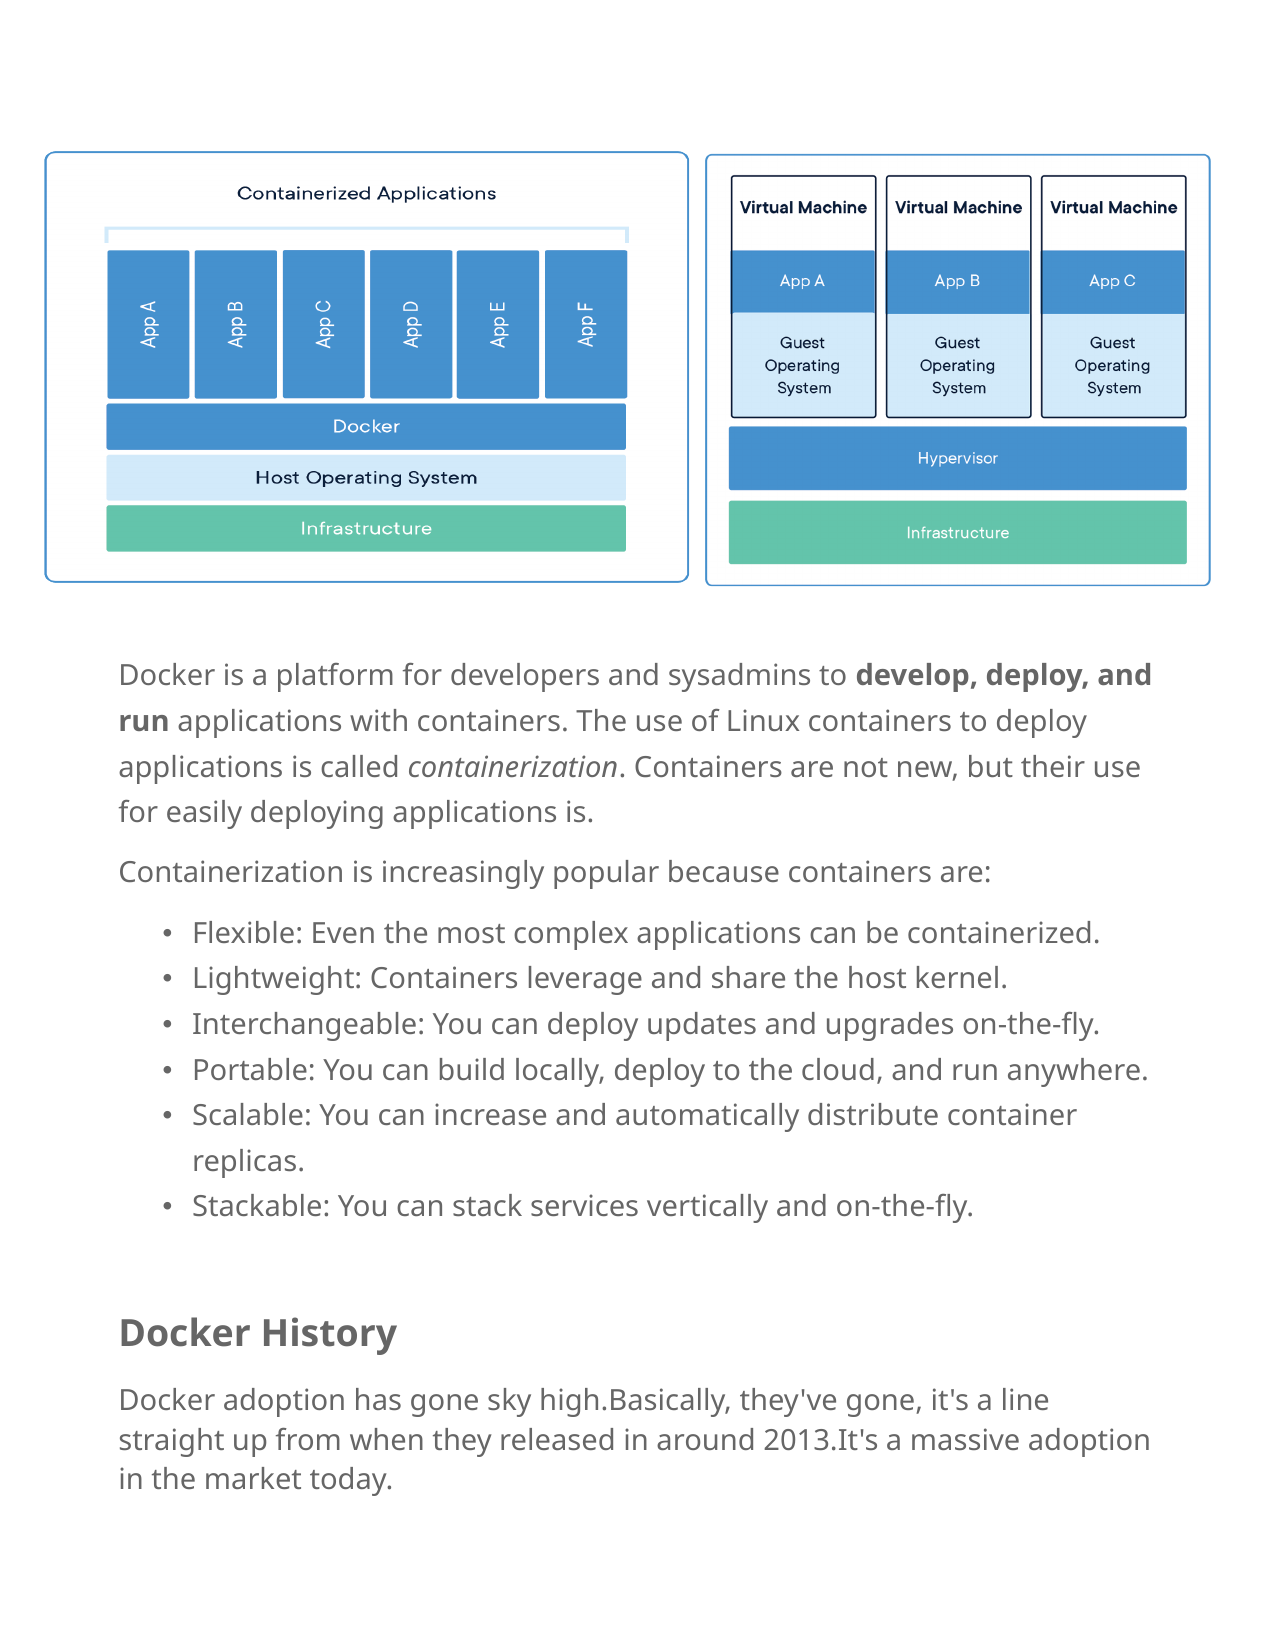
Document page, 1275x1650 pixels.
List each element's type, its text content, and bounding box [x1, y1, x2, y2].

list Portable: You can build locally, deploy to the cloud, and run anywhere. [162, 1049, 1157, 1088]
list Scalable: You can increase and automatically distribute container replicas. [162, 1094, 1157, 1180]
list Flexible: Even the most complex applications can be containerized. [162, 912, 1157, 952]
text Docker adoption has gone sky high.Basically, they've gone, it's a line straight up from when they released in around 2013.It's a massive adoption in the market today. [118, 1379, 1157, 1498]
list Interchangeable: You can deploy updates and upgrades on-the-fly. [162, 1003, 1157, 1043]
text Docker is a platform for developers and sysadmins to develop, deploy, and run applications with containers. The use of Linux containers to deploy applications is called containerization. Containers are not new, but their use for easily deploying applications is. [118, 654, 1157, 831]
picture [700, 150, 1266, 591]
text Docker History [118, 1306, 1157, 1357]
list Stackable: You can stack services vertically and on-the-fly. [162, 1186, 1157, 1225]
list Lightweight: Containers leverage and share the host kernel. [162, 957, 1157, 997]
text Containerization is increasingly popular because containers are: [118, 852, 1157, 891]
picture [40, 148, 693, 586]
